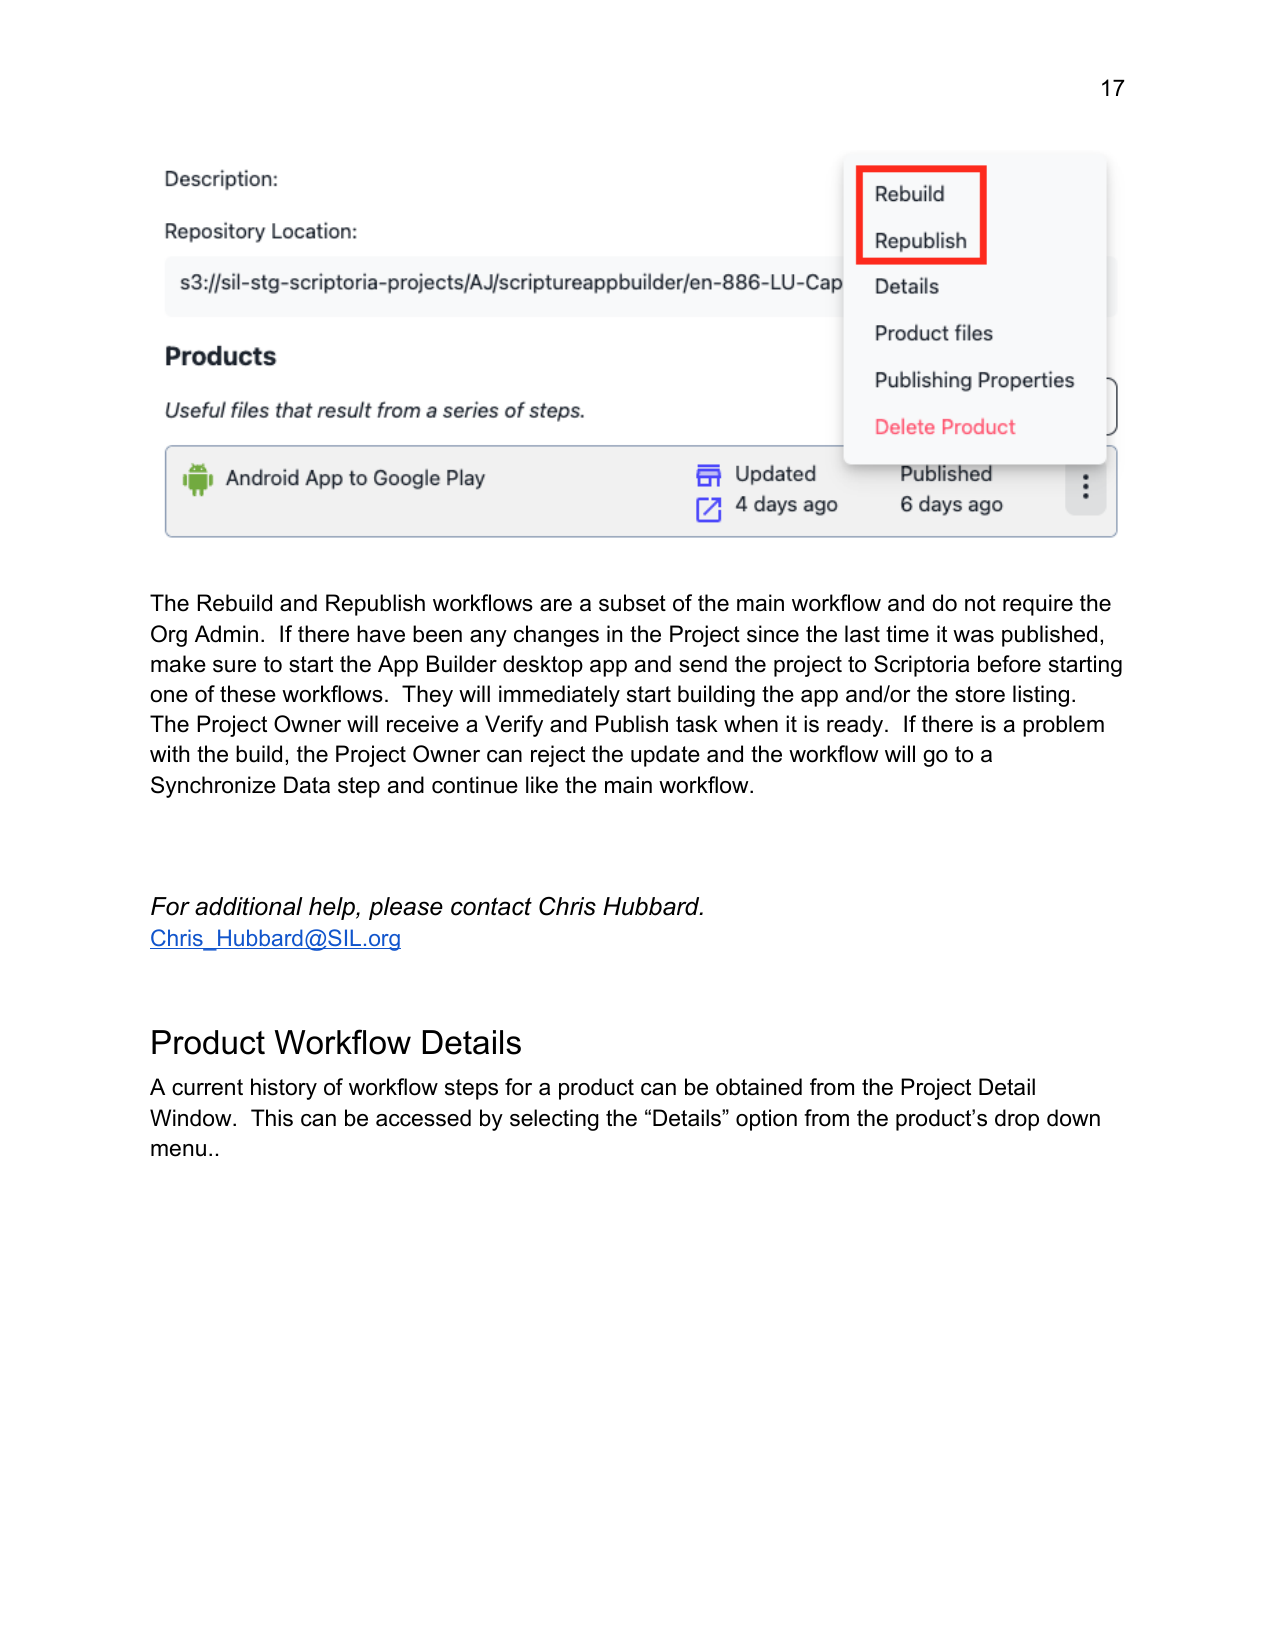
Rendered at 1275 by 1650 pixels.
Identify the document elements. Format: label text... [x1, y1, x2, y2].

text The Rebuild and Republish workflows are a subset of the main workflow and do not require the Org Admin. If there have been any changes in the Project since the last time it was published, make sure to start the App Builder desktop app and send the project to Scriptoria before starting one of these workflows. They will immediately start building the app and/or the store listing. The Project Owner will receive a Verify and Publish task when it is ready. If there is a problem with the build, the Project Owner can reject the update and the workflow will go to a Synchronize Data step and continue like the main workflow. [150, 590, 1125, 798]
subtitle Product Workflow Details [150, 1023, 1125, 1062]
text For additional help, please contact Chris Hubbard. [150, 892, 1125, 921]
text Chris_Hubbard@SIL.org [150, 925, 1125, 952]
picture [150, 150, 1125, 557]
text A current history of workflow steps for a product can be obtained from the Project Detail Window. This can be accessed by selecting the “Details” option from the product’s drop down menu.. [150, 1074, 1125, 1161]
